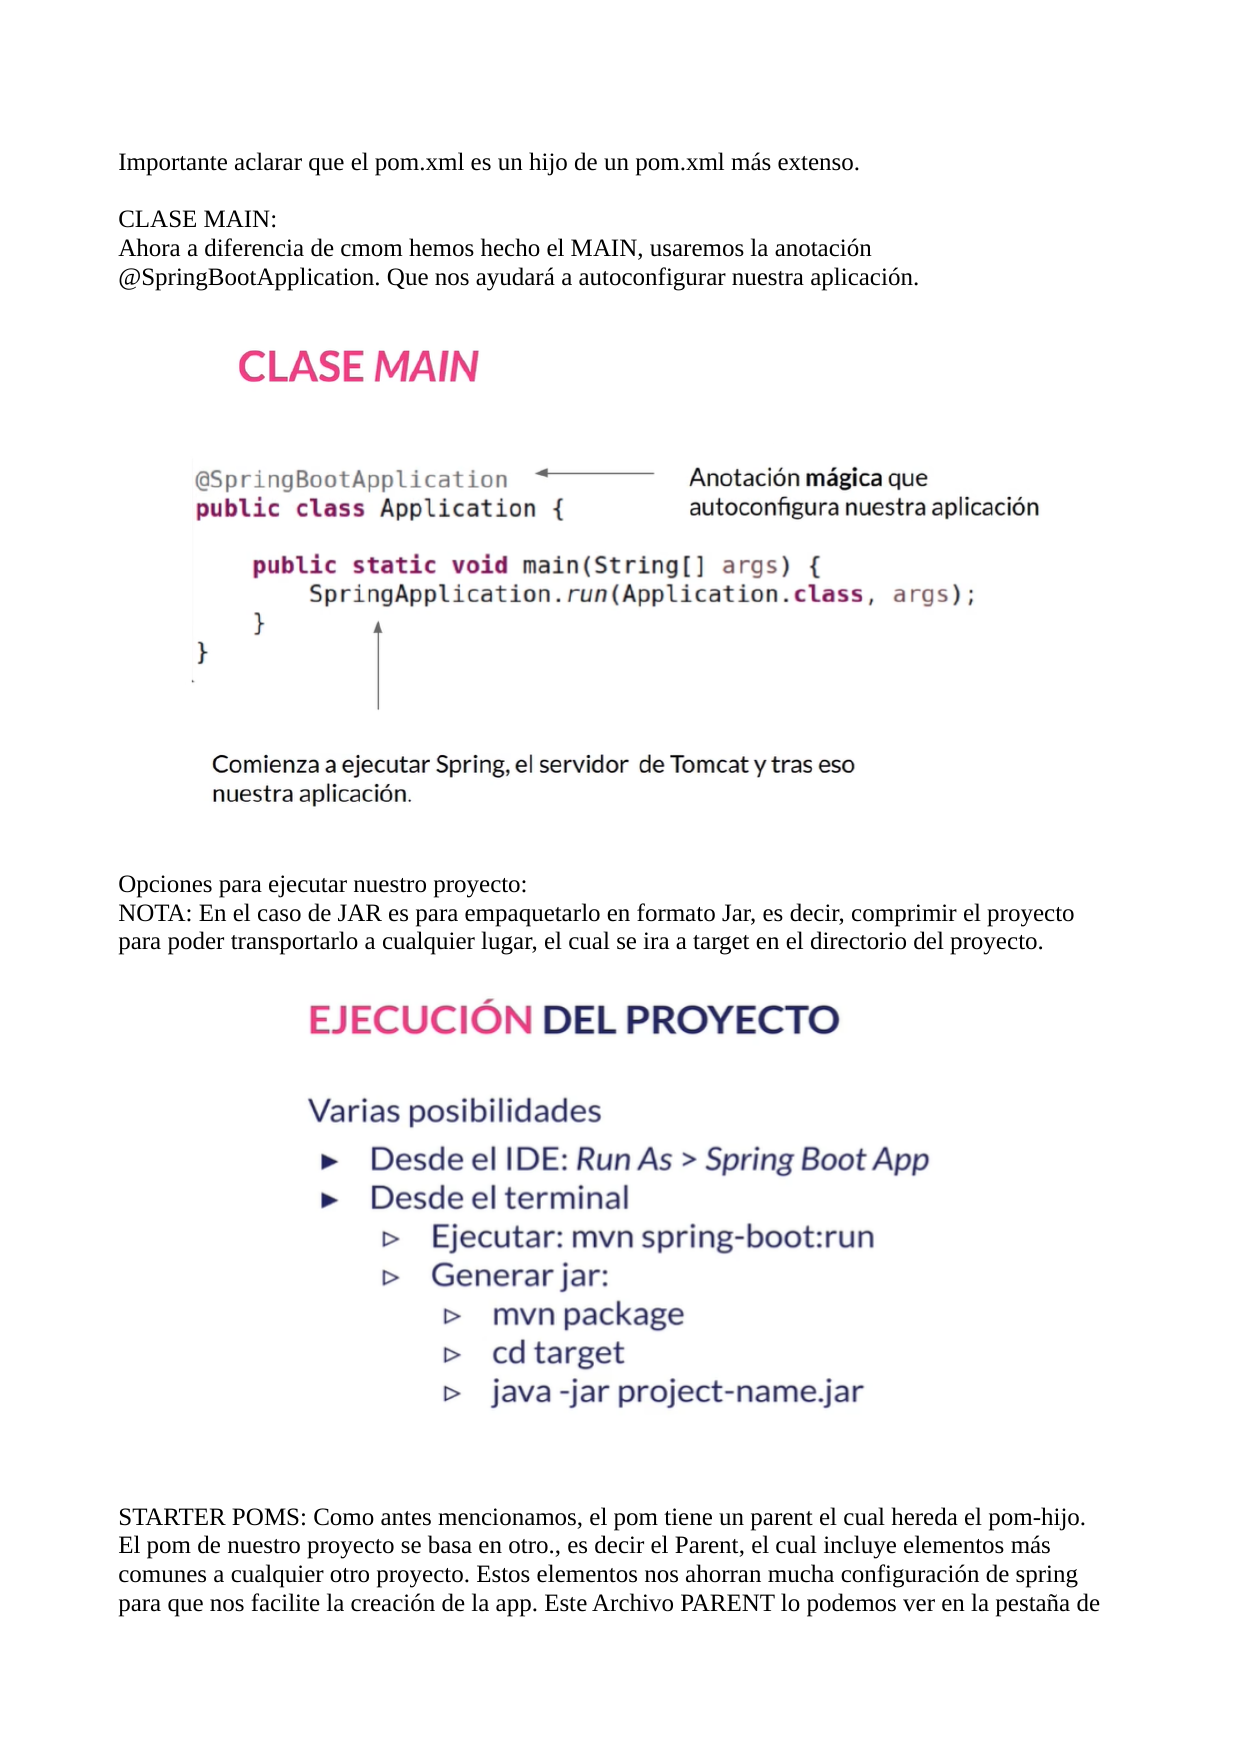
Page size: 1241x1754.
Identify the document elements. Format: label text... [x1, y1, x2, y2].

text El pom de nuestro proyecto se basa en otro., es decir el Parent, el cual incluye elementos más comunes a cualquier otro proyecto. Estos elementos nos ahorran mucha configuración de spring para que nos facilite la creación de la app. Este Archivo PARENT lo podemos ver en la pestaña de [118, 1530, 1122, 1617]
text Opciones para ejecutar nuestro proyecto: [118, 869, 1122, 898]
text Importante aclarar que el pom.xml es un hijo de un pom.xml más extenso. [118, 147, 1122, 176]
text Ahora a diferencia de cmom hemos hecho el MAIN, usaremos la anotación @SpringBootApplication. Que nos ayudará a autoconfigurar nuestra aplicación. [118, 233, 1122, 291]
text STARTER POMS: Como antes mencionamos, el pom tiene un parent el cual hereda el pom-hijo. [118, 1502, 1122, 1530]
text NOTA: En el caso de JAR es para empaquetarlo en formato Jar, es decir, comprimir el proyecto para poder transportarlo a cualquier lugar, el cual se ira a target en el directorio del proyecto. [118, 898, 1122, 955]
text CLASE MAIN: [118, 204, 1122, 233]
